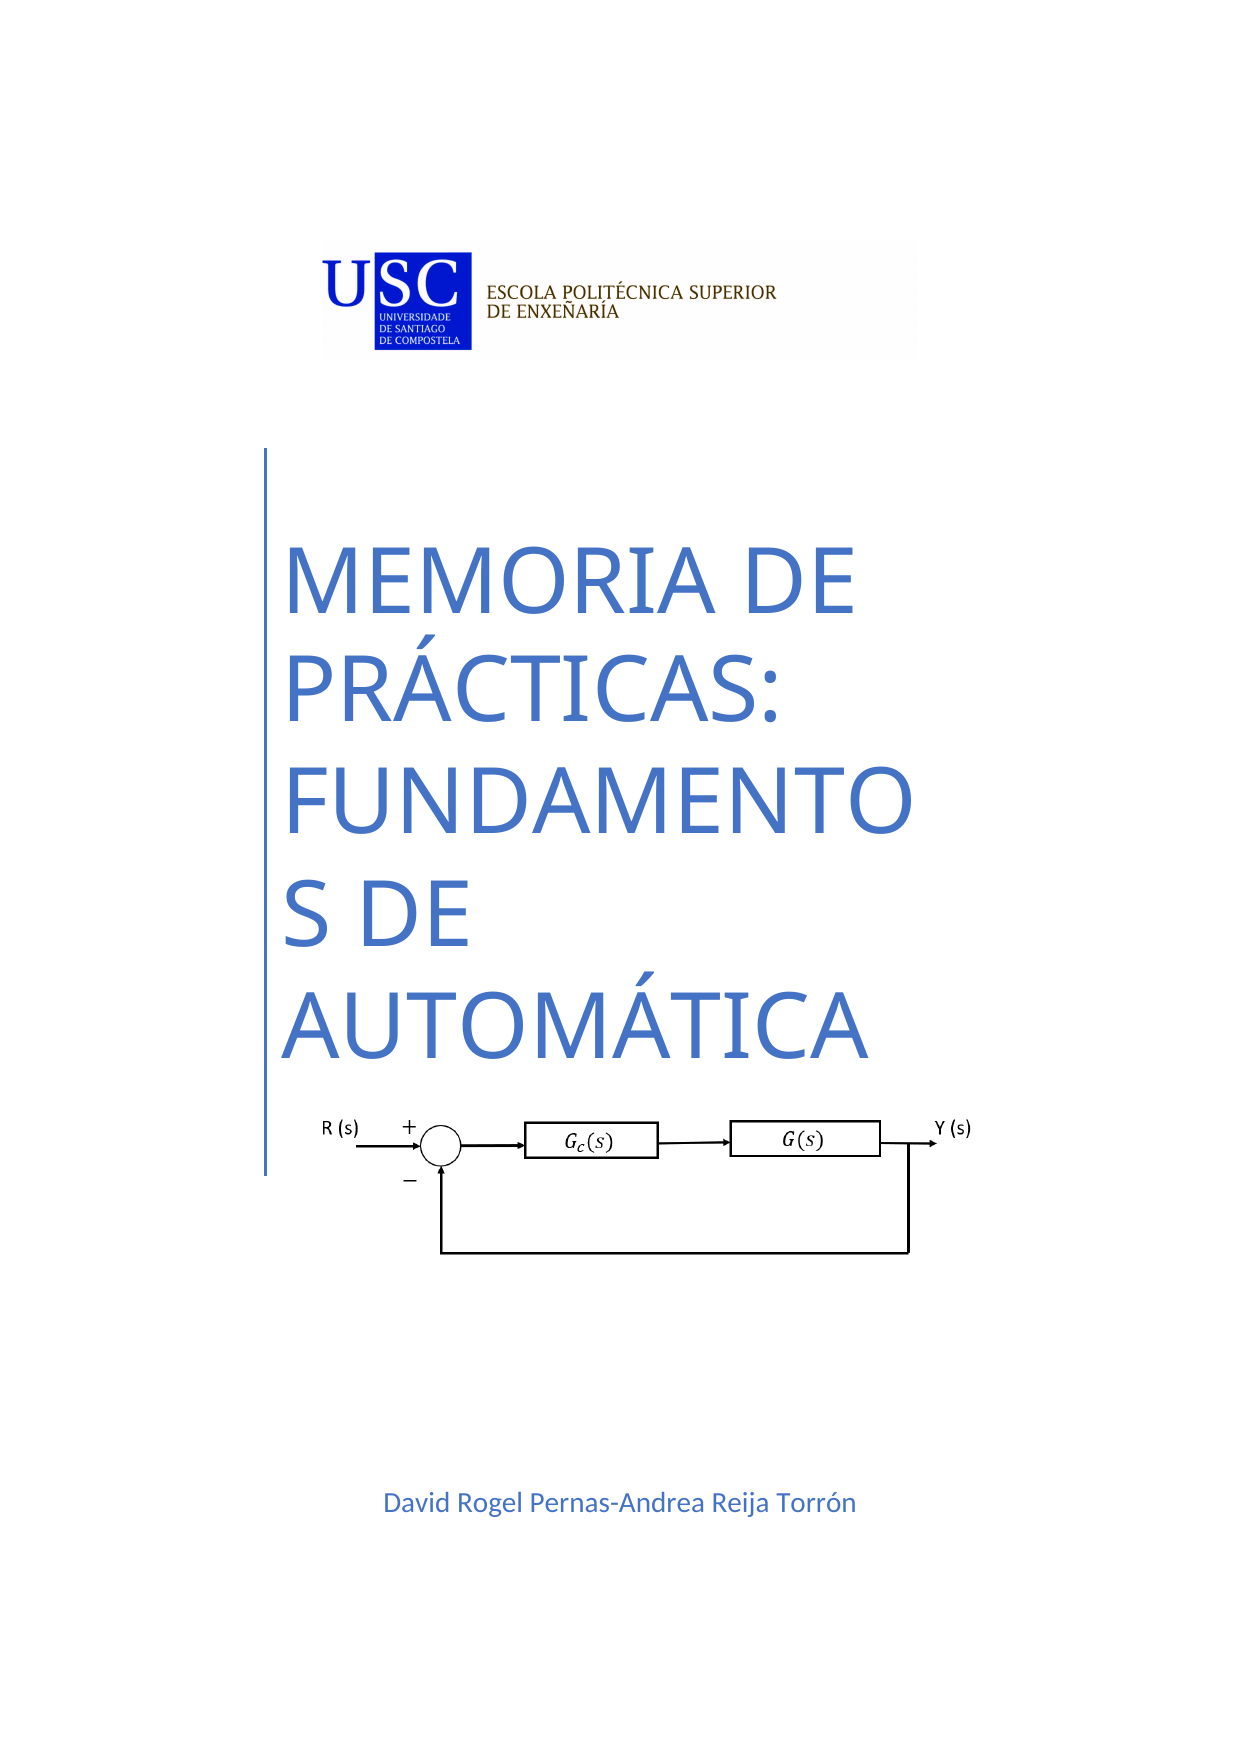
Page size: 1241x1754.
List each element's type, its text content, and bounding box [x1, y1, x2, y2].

table_cell MEMORIA DE PRÁCTICAS: FUNDAMENTOS DE AUTOMÁTICA [267, 523, 974, 1086]
table_header David Rogel Pernas-Andrea Reija Torrón [279, 1462, 961, 1606]
picture [322, 241, 918, 361]
picture [541, 1176, 935, 1274]
table_cell [267, 1086, 974, 1176]
table_header [267, 448, 974, 523]
